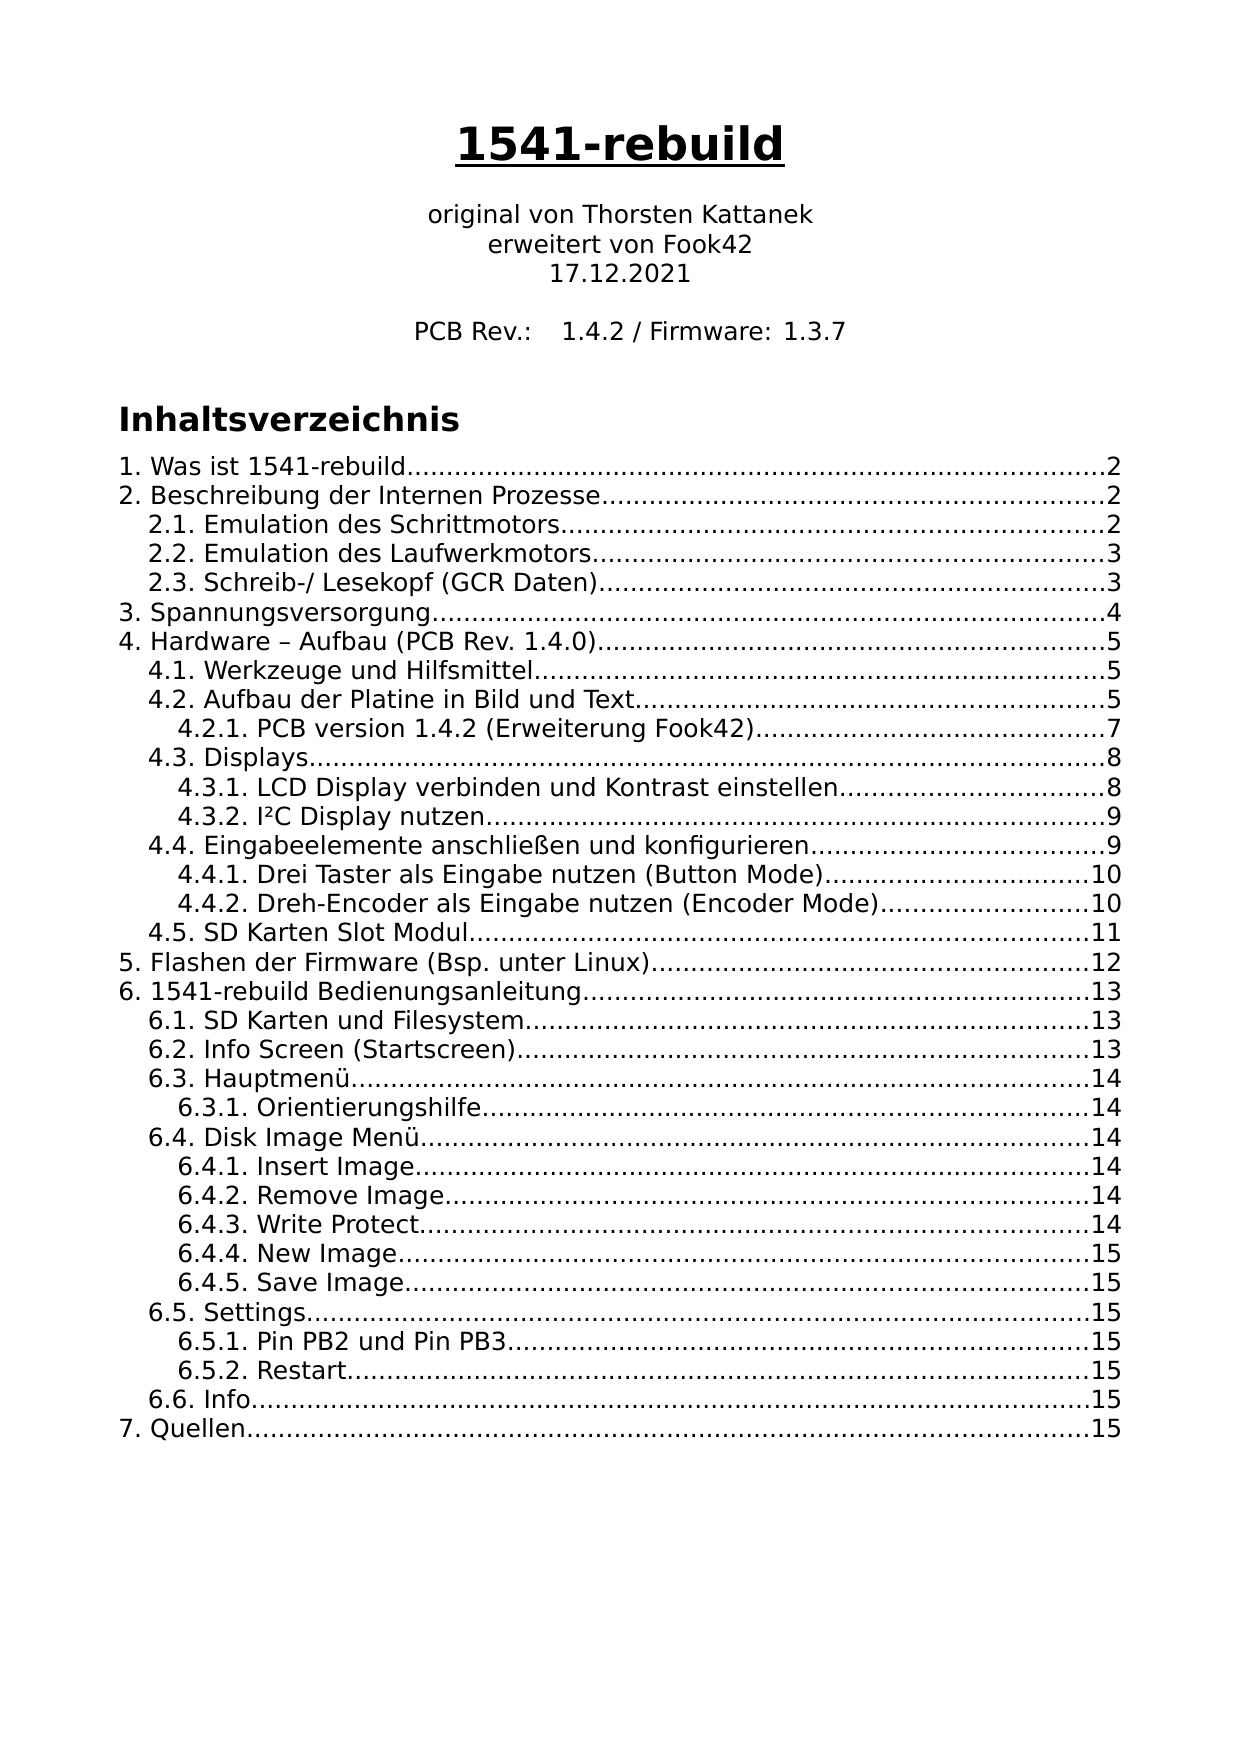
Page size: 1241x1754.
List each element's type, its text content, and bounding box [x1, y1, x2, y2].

text erweitert von Fook42 [118, 230, 1122, 259]
text 6.4.1. Insert Image 14 [177, 1152, 1122, 1181]
text 4.2. Aufbau der Platine in Bild und Text 5 [148, 685, 1122, 714]
text 17.12.2021 [118, 259, 1122, 288]
text 2.3. Schreib-/ Lesekopf (GCR Daten) 3 [148, 569, 1122, 598]
text PCB Rev.: 1.4.2 / Firmware: 1.3.7 [118, 317, 1122, 346]
text 4.5. SD Karten Slot Modul 11 [148, 919, 1122, 948]
text 4.1. Werkzeuge und Hilfsmittel 5 [148, 656, 1122, 685]
subtitle Inhaltsverzeichnis [118, 401, 1122, 439]
text 6.2. Info Screen (Startscreen) 13 [148, 1035, 1122, 1064]
text 1541-rebuild [118, 118, 1122, 171]
text 4. Hardware – Aufbau (PCB Rev. 1.4.0) 5 [118, 627, 1122, 656]
text 6.5.2. Restart 15 [177, 1356, 1122, 1385]
text 7. Quellen 15 [118, 1414, 1122, 1444]
text 6.5. Settings 15 [148, 1298, 1122, 1327]
text 6.3.1. Orientierungshilfe 14 [177, 1094, 1122, 1123]
text 6.6. Info 15 [148, 1385, 1122, 1414]
text 6.4.3. Write Protect 14 [177, 1210, 1122, 1239]
text 2.1. Emulation des Schrittmotors 2 [148, 510, 1122, 539]
text 2.2. Emulation des Laufwerkmotors 3 [148, 539, 1122, 569]
text 3. Spannungsversorgung 4 [118, 598, 1122, 627]
text 6.4.4. New Image 15 [177, 1239, 1122, 1269]
text 6.5.1. Pin PB2 und Pin PB3 15 [177, 1327, 1122, 1356]
text original von Thorsten Kattanek [118, 201, 1122, 230]
text 4.4.2. Dreh-Encoder als Eingabe nutzen (Encoder Mode) 10 [177, 889, 1122, 919]
text 2. Beschreibung der Internen Prozesse 2 [118, 481, 1122, 510]
text 1. Was ist 1541-rebuild 2 [118, 452, 1122, 481]
text 6.4.2. Remove Image 14 [177, 1181, 1122, 1210]
text 6.4. Disk Image Menü 14 [148, 1123, 1122, 1152]
text 6. 1541-rebuild Bedienungsanleitung 13 [118, 977, 1122, 1006]
text 6.1. SD Karten und Filesystem 13 [148, 1006, 1122, 1035]
text 4.3. Displays 8 [148, 744, 1122, 773]
text 4.3.1. LCD Display verbinden und Kontrast einstellen 8 [177, 773, 1122, 802]
text 6.3. Hauptmenü 14 [148, 1064, 1122, 1094]
text 4.4.1. Drei Taster als Eingabe nutzen (Button Mode) 10 [177, 860, 1122, 889]
text 5. Flashen der Firmware (Bsp. unter Linux) 12 [118, 948, 1122, 977]
text 4.2.1. PCB version 1.4.2 (Erweiterung Fook42) 7 [177, 714, 1122, 744]
text 4.3.2. I²C Display nutzen 9 [177, 802, 1122, 831]
text 6.4.5. Save Image 15 [177, 1269, 1122, 1298]
text 4.4. Eingabeelemente anschließen und konfigurieren 9 [148, 831, 1122, 860]
